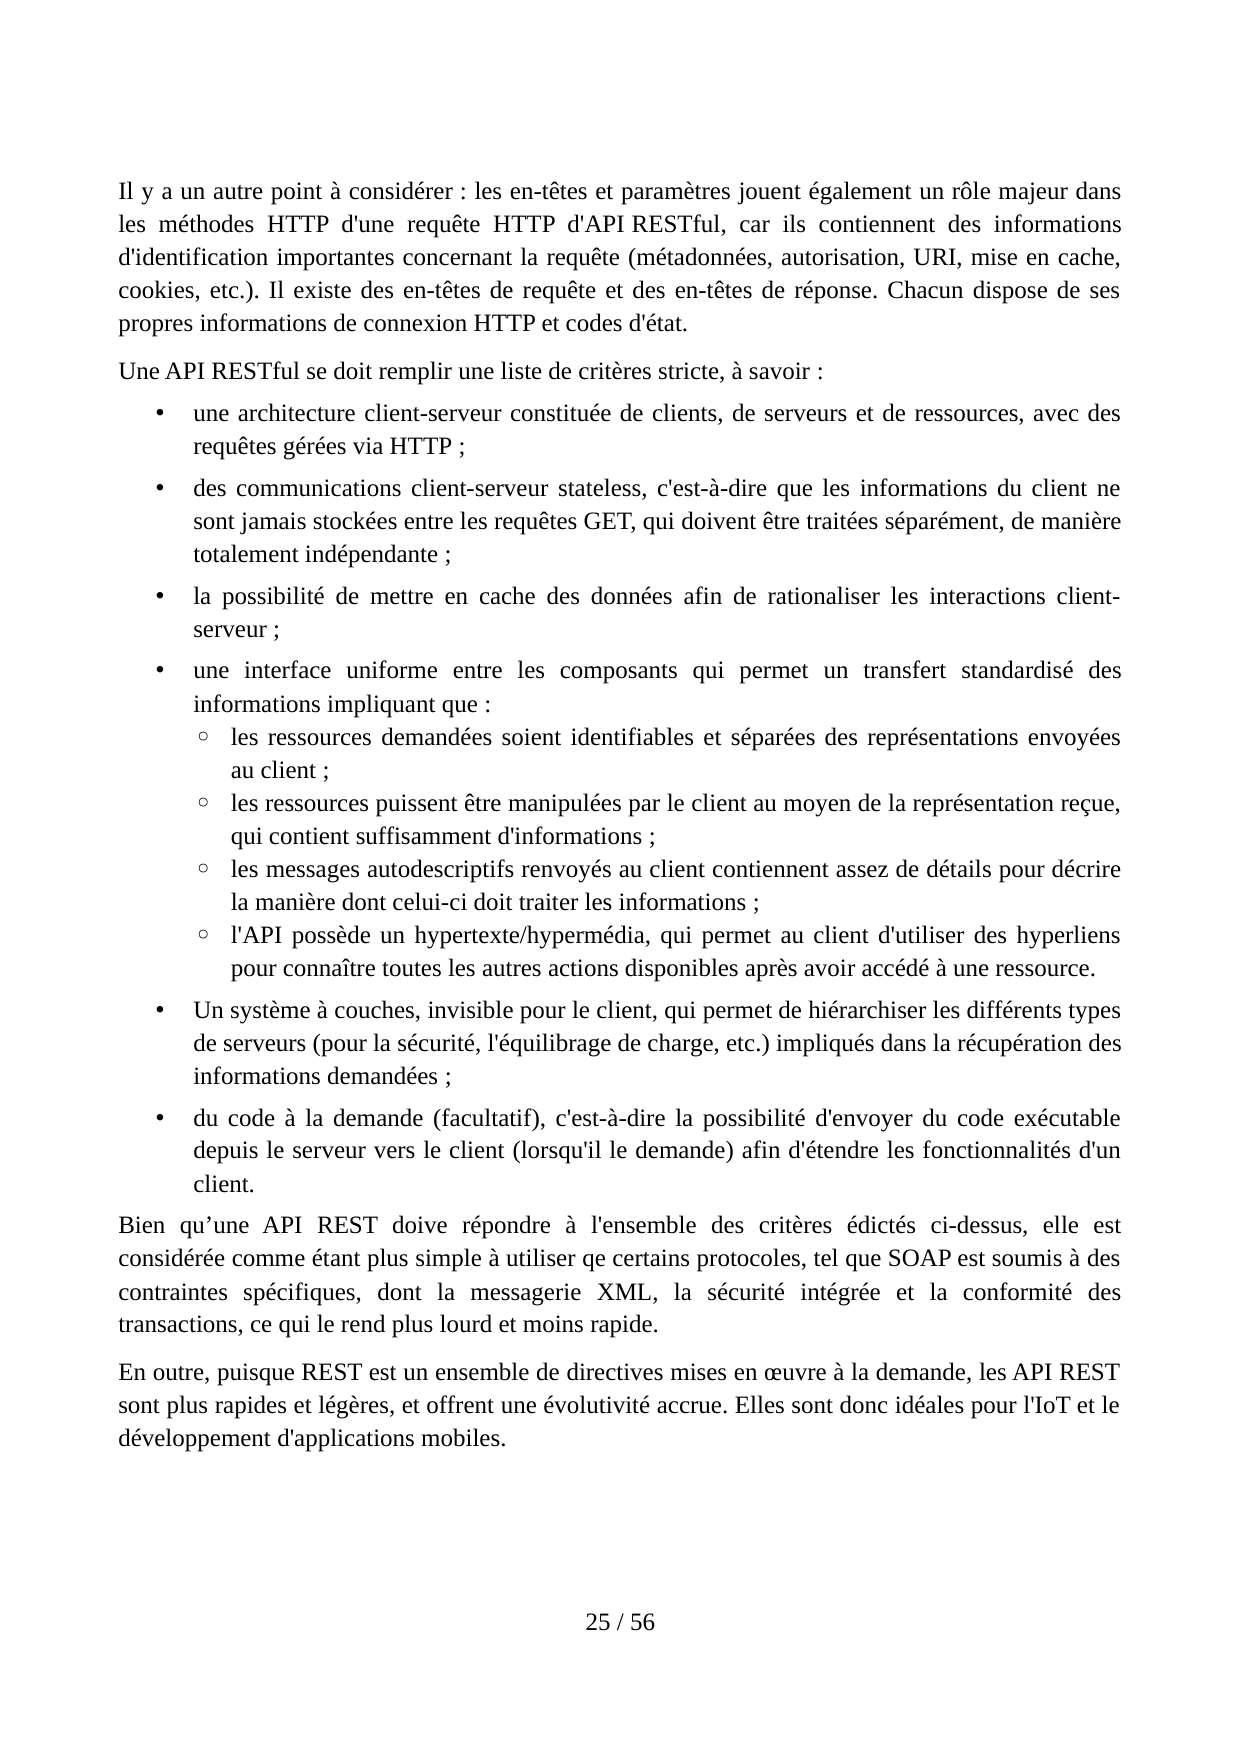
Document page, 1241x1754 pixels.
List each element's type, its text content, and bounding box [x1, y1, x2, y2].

list l'API possède un hypertexte/hypermédia, qui permet au client d'utiliser des hyperliens pour connaître toutes les autres actions disponibles après avoir accédé à une ressource. [193, 920, 1122, 982]
text Bien qu’une API REST doive répondre à l'ensemble des critères édictés ci-dessus, elle est considérée comme étant plus simple à utiliser qe certains protocoles, tel que SOAP est soumis à des contraintes spécifiques, dont la messagerie XML, la sécurité intégrée et la conformité des transactions, ce qui le rend plus lourd et moins rapide. [118, 1211, 1122, 1338]
list la possibilité de mettre en cache des données afin de rationaliser les interactions client-serveur ; [156, 581, 1122, 642]
list une interface uniforme entre les composants qui permet un transfert standardisé des informations impliquant que : [156, 656, 1122, 717]
text Une API RESTful se doit remplir une liste de critères stricte, à savoir : [118, 356, 1122, 385]
text Il y a un autre point à considérer : les en-têtes et paramètres jouent également un rôle majeur dans les méthodes HTTP d'une requête HTTP d'API RESTful, car ils contiennent des informations d'identification importantes concernant la requête (métadonnées, autorisation, URI, mise en cache, cookies, etc.). Il existe des en-têtes de requête et des en-têtes de réponse. Chacun dispose de ses propres informations de connexion HTTP et codes d'état. [118, 176, 1122, 337]
list les ressources demandées soient identifiables et séparées des représentations envoyées au client ; [193, 722, 1122, 783]
text En outre, puisque REST est un ensemble de directives mises en œuvre à la demande, les API REST sont plus rapides et légères, et offrent une évolutivité accrue. Elles sont donc idéales pour l'IoT et le développement d'applications mobiles. [118, 1357, 1122, 1452]
list les messages autodescriptifs renvoyés au client contiennent assez de détails pour décrire la manière dont celui-ci doit traiter les informations ; [193, 854, 1122, 916]
list des communications client-serveur stateless, c'est-à-dire que les informations du client ne sont jamais stockées entre les requêtes GET, qui doivent être traitées séparément, de manière totalement indépendante ; [156, 473, 1122, 568]
list Un système à couches, invisible pour le client, qui permet de hiérarchiser les différents types de serveurs (pour la sécurité, l'équilibrage de charge, etc.) impliqués dans la récupération des informations demandées ; [156, 995, 1122, 1089]
list du code à la demande (facultatif), c'est-à-dire la possibilité d'envoyer du code exécutable depuis le serveur vers le client (lorsqu'il le demande) afin d'étendre les fonctionnalités d'un client. [156, 1103, 1122, 1197]
list les ressources puissent être manipulées par le client au moyen de la représentation reçue, qui contient suffisamment d'informations ; [193, 788, 1122, 849]
list une architecture client-serveur constituée de clients, de serveurs et de ressources, avec des requêtes gérées via HTTP ; [156, 398, 1122, 460]
